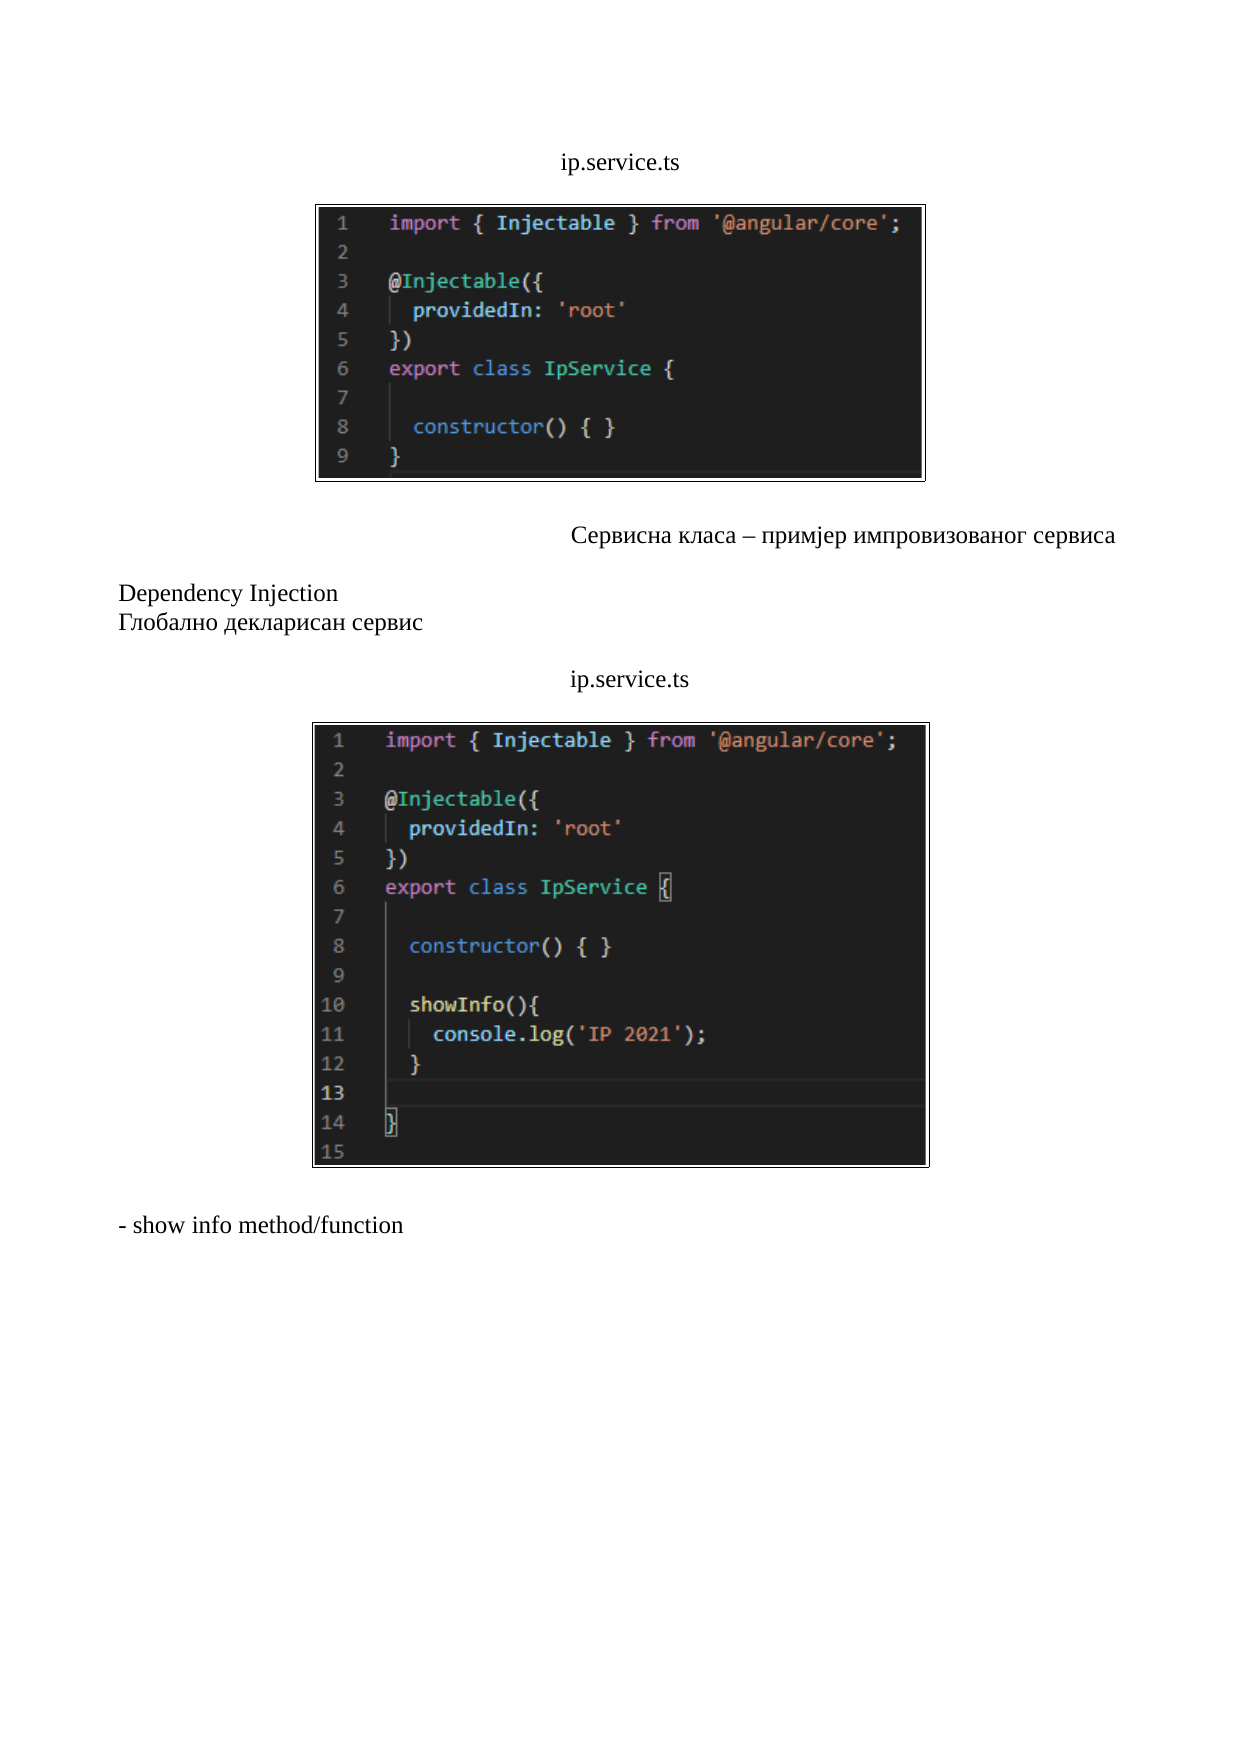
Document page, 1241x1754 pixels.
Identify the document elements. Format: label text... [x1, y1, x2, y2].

picture [314, 725, 926, 1165]
text ip.service.ts [118, 147, 1122, 176]
text Глобално декларисан сервис [118, 607, 1122, 636]
text Сервисна класа – примјер импровизованог сервиса [118, 521, 1122, 549]
text - show info method/function [118, 1211, 1122, 1239]
picture [318, 207, 922, 478]
text ip.service.ts [118, 664, 1122, 693]
text Dependency Injection [118, 578, 1122, 607]
